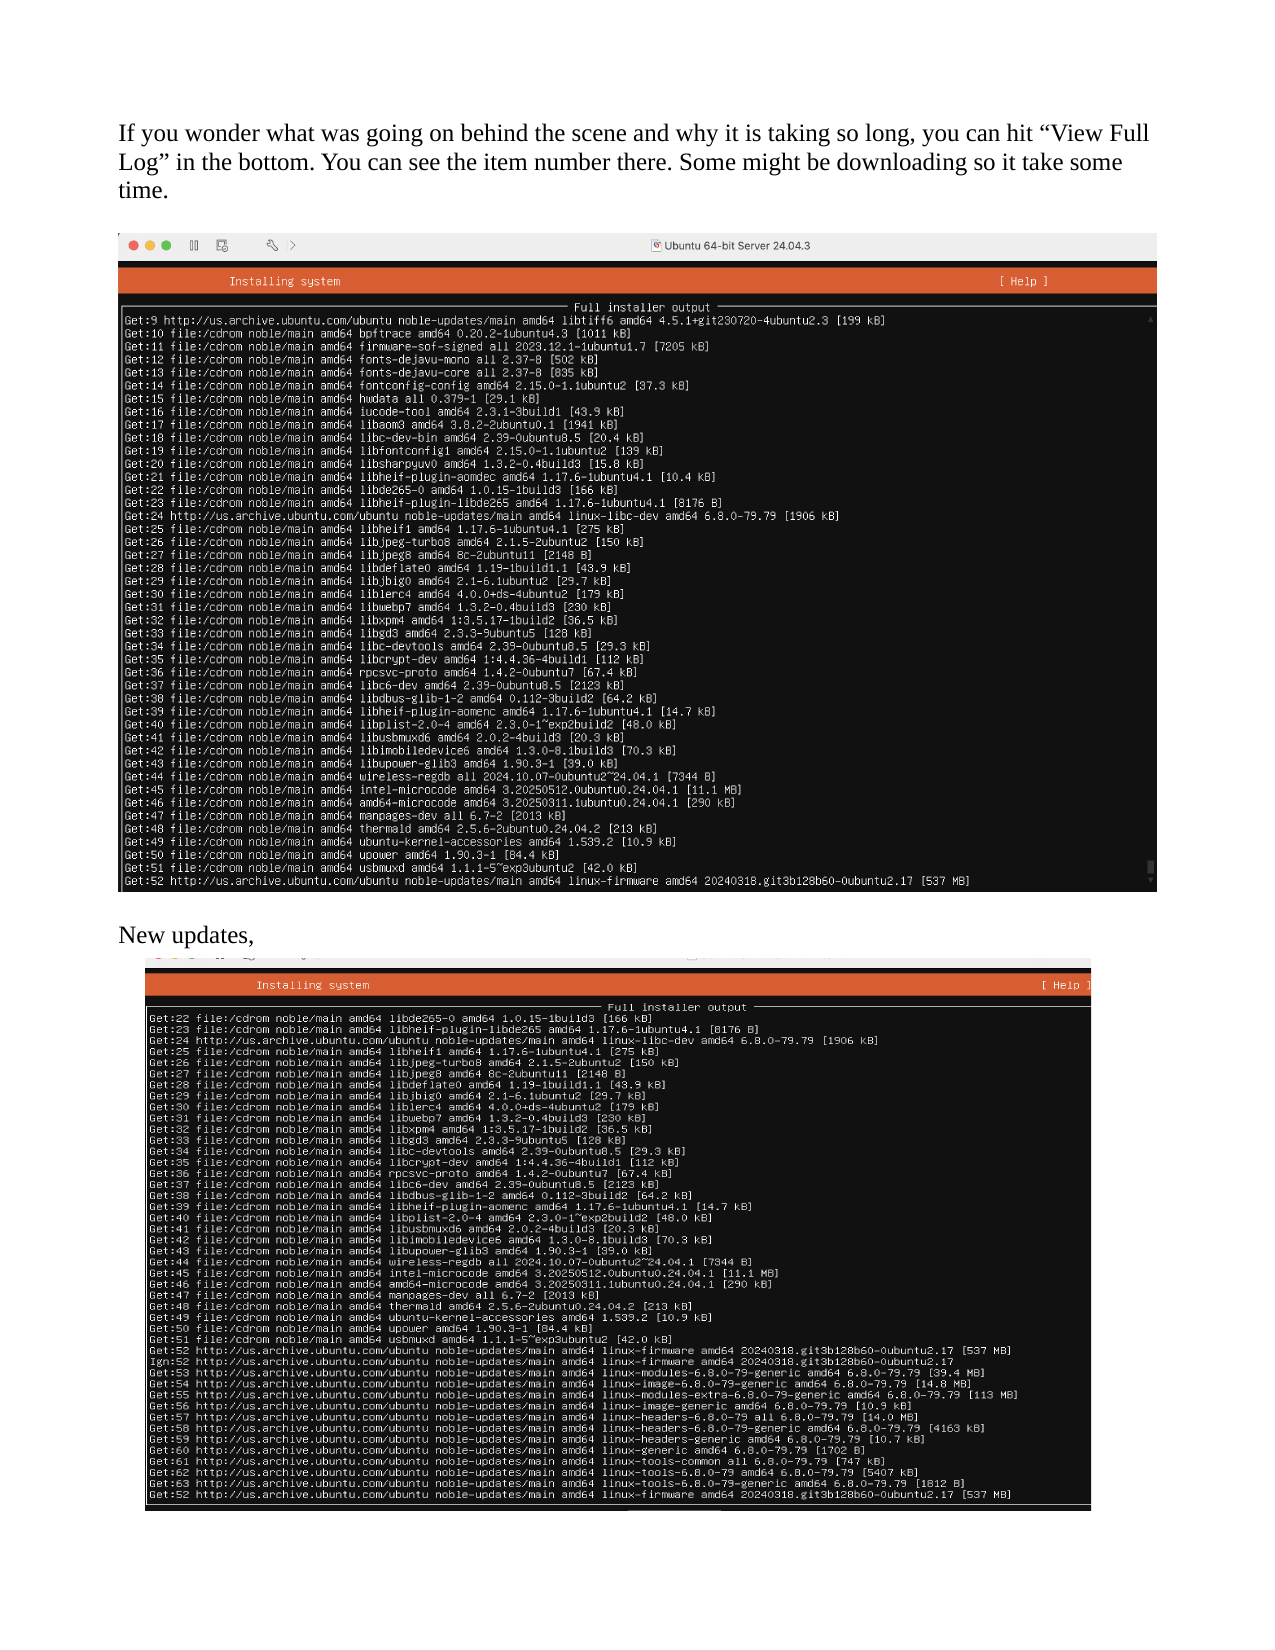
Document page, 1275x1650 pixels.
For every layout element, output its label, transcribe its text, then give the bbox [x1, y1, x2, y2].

picture [118, 233, 1157, 892]
text If you wonder what was going on behind the scene and why it is taking so long, you can hit “View Full Log” in the bottom. You can see the item number there. Some might be downloading so it take some time. [118, 118, 1157, 204]
text New updates, [118, 920, 1157, 949]
picture [145, 958, 1092, 1511]
